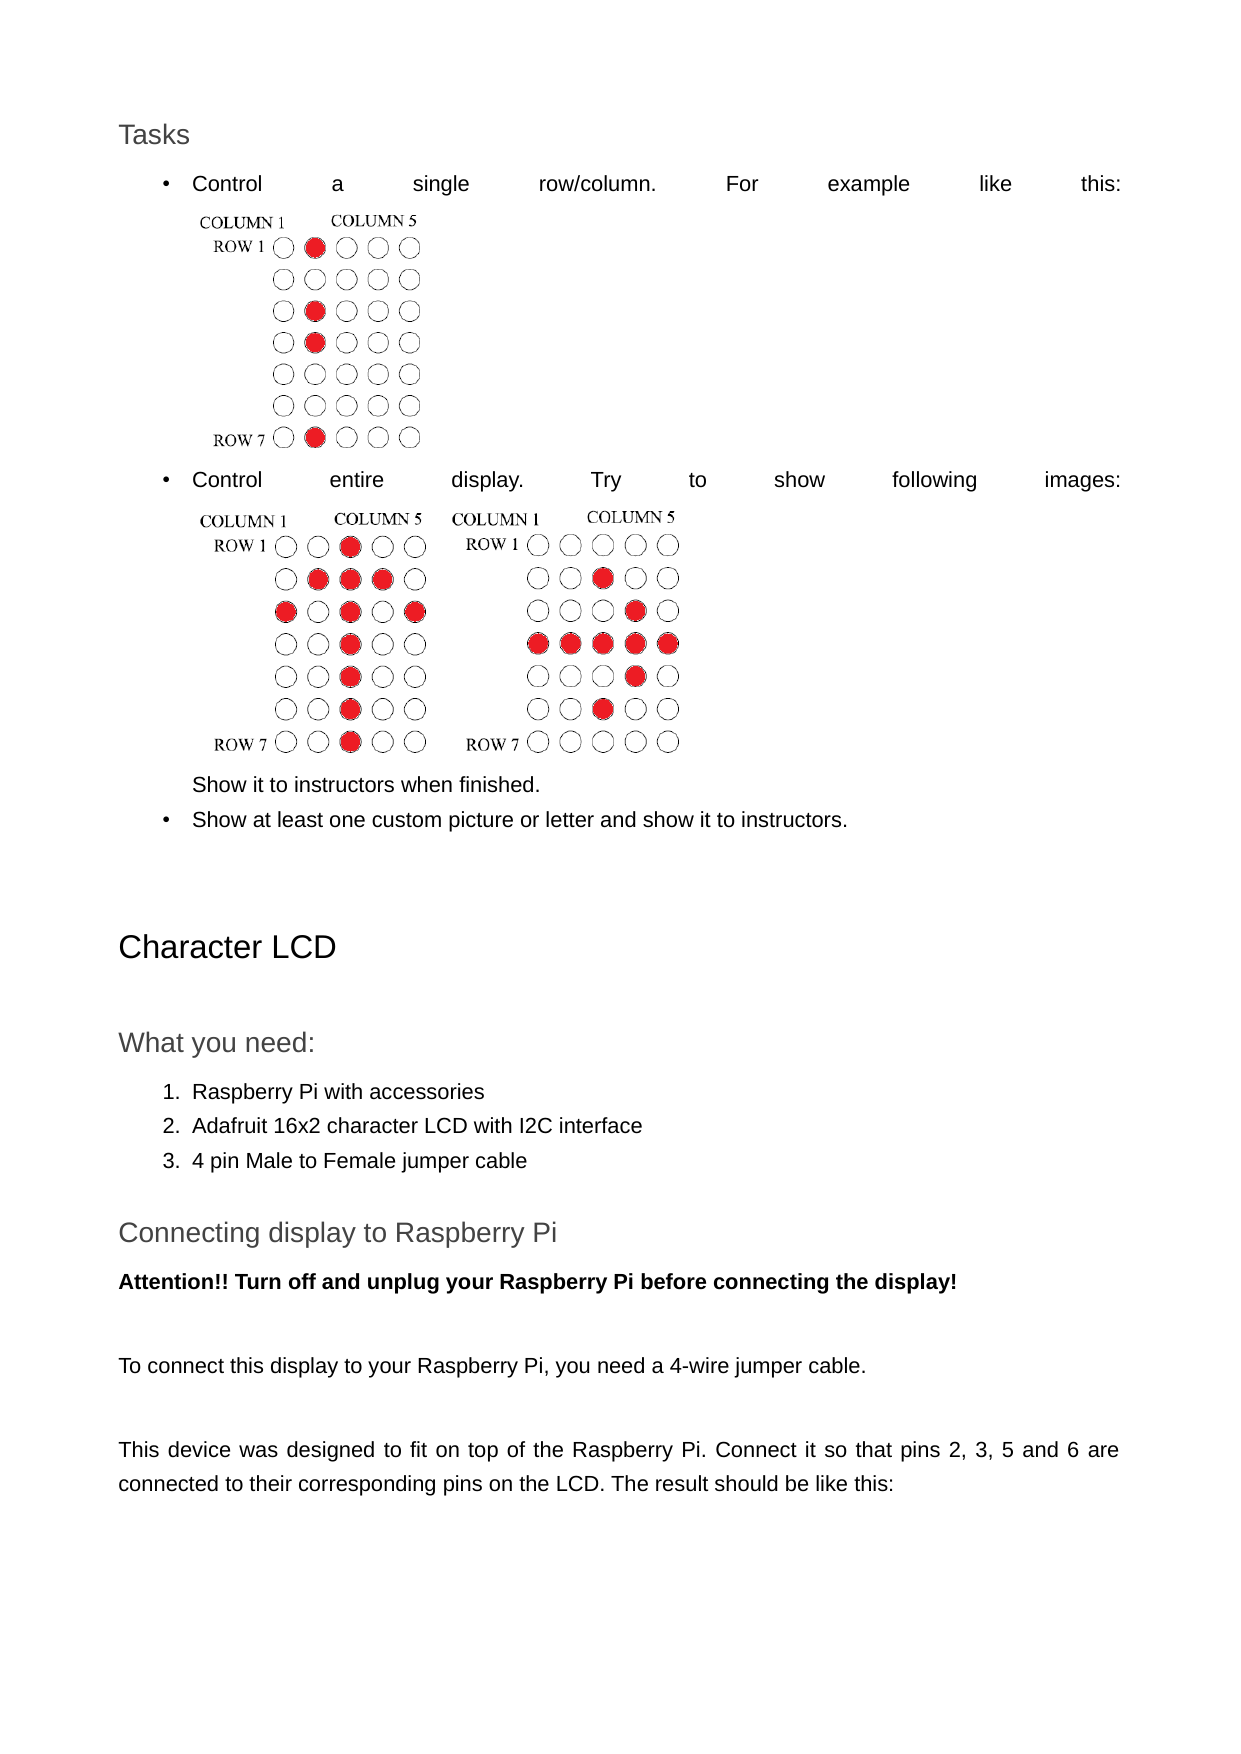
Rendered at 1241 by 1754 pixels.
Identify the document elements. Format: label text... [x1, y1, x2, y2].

list Show at least one custom picture or letter and show it to instructors. [162, 807, 1122, 832]
subtitle Character LCD [118, 928, 1122, 966]
list Control a single row/column. For example like this: [162, 171, 1122, 457]
subtitle Tasks [118, 118, 1122, 151]
picture [191, 501, 697, 763]
subtitle Connecting display to Raspberry Pi [118, 1216, 1122, 1248]
list Adafruit 16x2 character LCD with I2C interface [162, 1113, 1122, 1139]
text This device was designed to fit on top of the Raspberry Pi. Connect it so that pins 2, 3, 5 and 6 are connected to their corresponding pins on the LCD. The result should be like this: [118, 1437, 1122, 1497]
list Raspberry Pi with accessories [162, 1079, 1122, 1104]
list 4 pin Male to Female jumper cable [162, 1148, 1122, 1173]
list Control entire display. Try to show following images: Show it to instructors when finished. [162, 467, 1122, 797]
text To connect this display to your Raspberry Pi, you need a 4-wire jumper cable. [118, 1353, 1122, 1378]
text Attention!! Turn off and unplug your Raspberry Pi before connecting the display! [118, 1269, 1122, 1294]
picture [191, 205, 438, 458]
subtitle What you need: [118, 1026, 1122, 1058]
